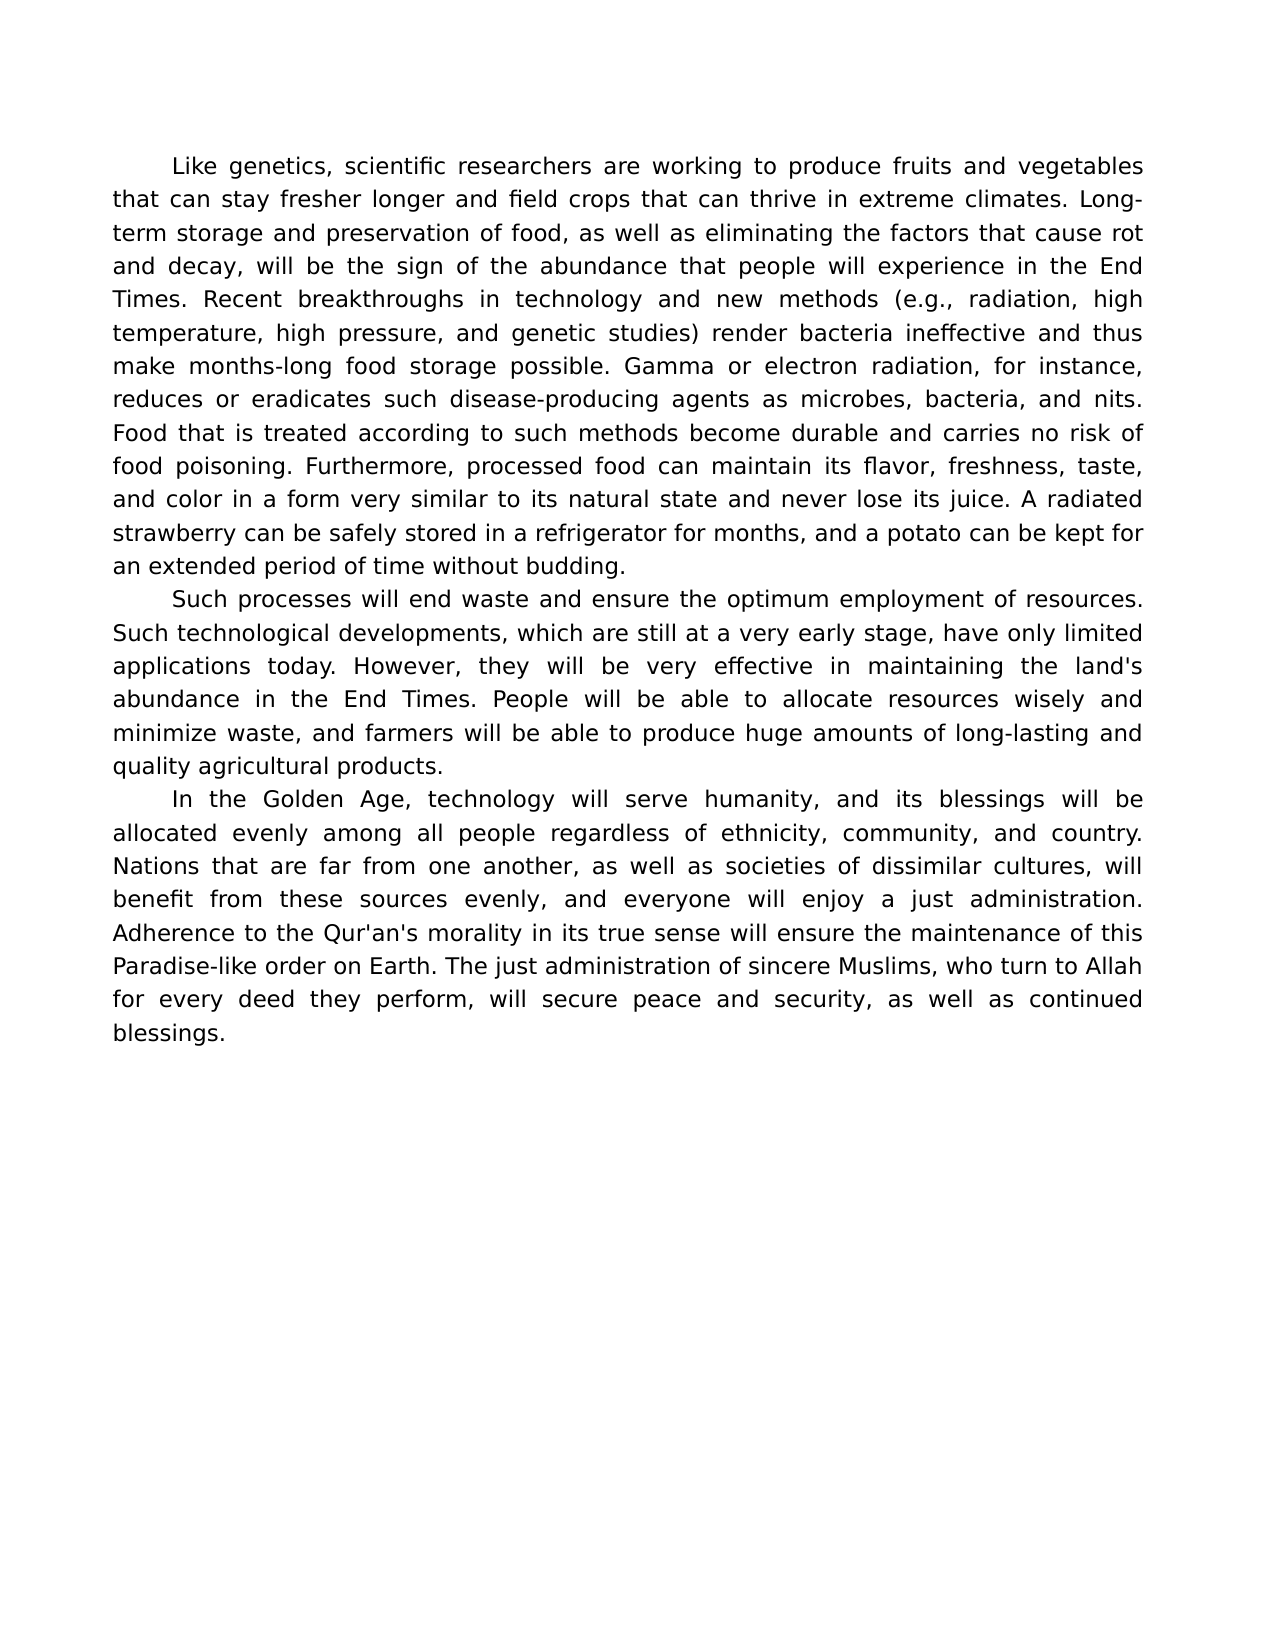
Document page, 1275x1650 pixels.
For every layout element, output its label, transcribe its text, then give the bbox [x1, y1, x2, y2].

text Like genetics, scientific researchers are working to produce fruits and vegetables that can stay fresher longer and field crops that can thrive in extreme climates. Long-term storage and preservation of food, as well as eliminating the factors that cause rot and decay, will be the sign of the abundance that people will experience in the End Times. Recent breakthroughs in technology and new methods (e.g., radiation, high temperature, high pressure, and genetic studies) render bacteria ineffective and thus make months-long food storage possible. Gamma or electron radiation, for instance, reduces or eradicates such disease-producing agents as microbes, bacteria, and nits. Food that is treated according to such methods become durable and carries no risk of food poisoning. Furthermore, processed food can maintain its flavor, freshness, taste, and color in a form very similar to its natural state and never lose its juice. A radiated strawberry can be safely stored in a refrigerator for months, and a potato can be kept for an extended period of time without budding. [112, 148, 1145, 581]
text Such processes will end waste and ensure the optimum employment of resources. Such technological developments, which are still at a very early stage, have only limited applications today. However, they will be very effective in maintaining the land's abundance in the End Times. People will be able to allocate resources wisely and minimize waste, and farmers will be able to produce huge amounts of long-lasting and quality agricultural products. [112, 581, 1145, 781]
text In the Golden Age, technology will serve humanity, and its blessings will be allocated evenly among all people regardless of ethnicity, community, and country. Nations that are far from one another, as well as societies of dissimilar cultures, will benefit from these sources evenly, and everyone will enjoy a just administration. Adherence to the Qur'an's morality in its true sense will ensure the maintenance of this Paradise-like order on Earth. The just administration of sincere Muslims, who turn to Allah for every deed they perform, will secure peace and security, as well as continued blessings. [112, 781, 1145, 1048]
